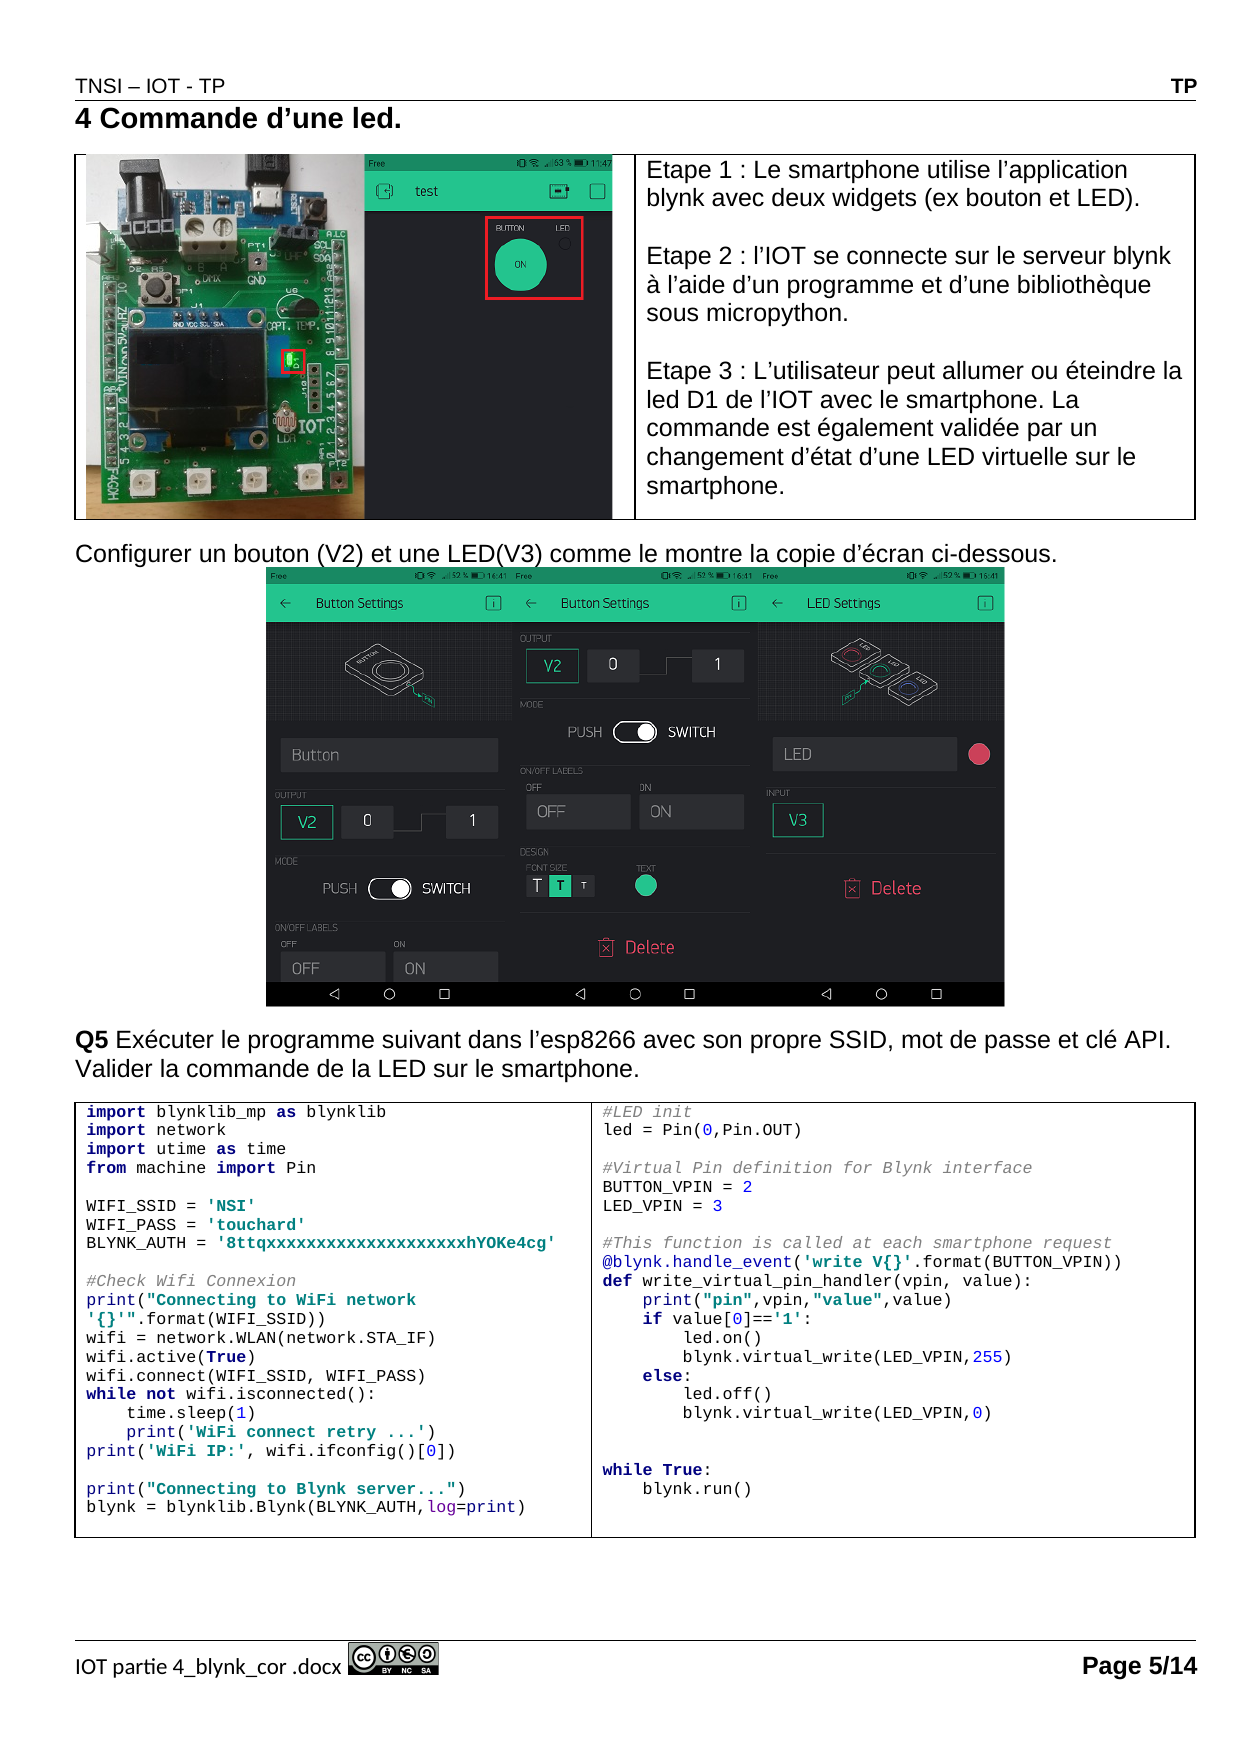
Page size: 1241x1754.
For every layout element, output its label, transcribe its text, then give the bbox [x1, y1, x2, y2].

table_header #LED init led = Pin(0,Pin.OUT) #Virtual Pin definition for Blynk interface BUTTON_VPIN = 2 LED_VPIN = 3 #This function is called at each smartphone request @blynk.handle_event('write V{}'.format(BUTTON_VPIN)) def write_virtual_pin_handler(vpin, value): print("pin",vpin,"value",value) if value[0]=='1': led.on() blynk.virtual_write(LED_VPIN,255) else: led.off() blynk.virtual_write(LED_VPIN,0) while True: blynk.run() [592, 1103, 1194, 1537]
text Q5 Exécuter le programme suivant dans l’esp8266 avec son propre SSID, mot de passe et clé API. Valider la commande de la LED sur le smartphone. [75, 1025, 1196, 1083]
table_header [613, 155, 634, 518]
table_header [76, 155, 86, 518]
text 4 Commande d’une led. [75, 101, 1196, 134]
table_header Etape 1 : Le smartphone utilise l’application blynk avec deux widgets (ex bouton et LED). Etape 2 : l’IOT se connecte sur le serveur blynk à l’aide d’un programme et d’une bibliothèque sous micropython. Etape 3 : L’utilisateur peut allumer ou éteindre la led D1 de l’IOT avec le smartphone. La commande est également validée par un changement d’état d’une LED virtuelle sur le smartphone. [636, 155, 1194, 518]
text Configurer un bouton (V2) et une LED(V3) comme le montre la copie d’écran ci-dessous. [75, 539, 1196, 567]
picture [266, 567, 1005, 1007]
picture [348, 1642, 439, 1675]
